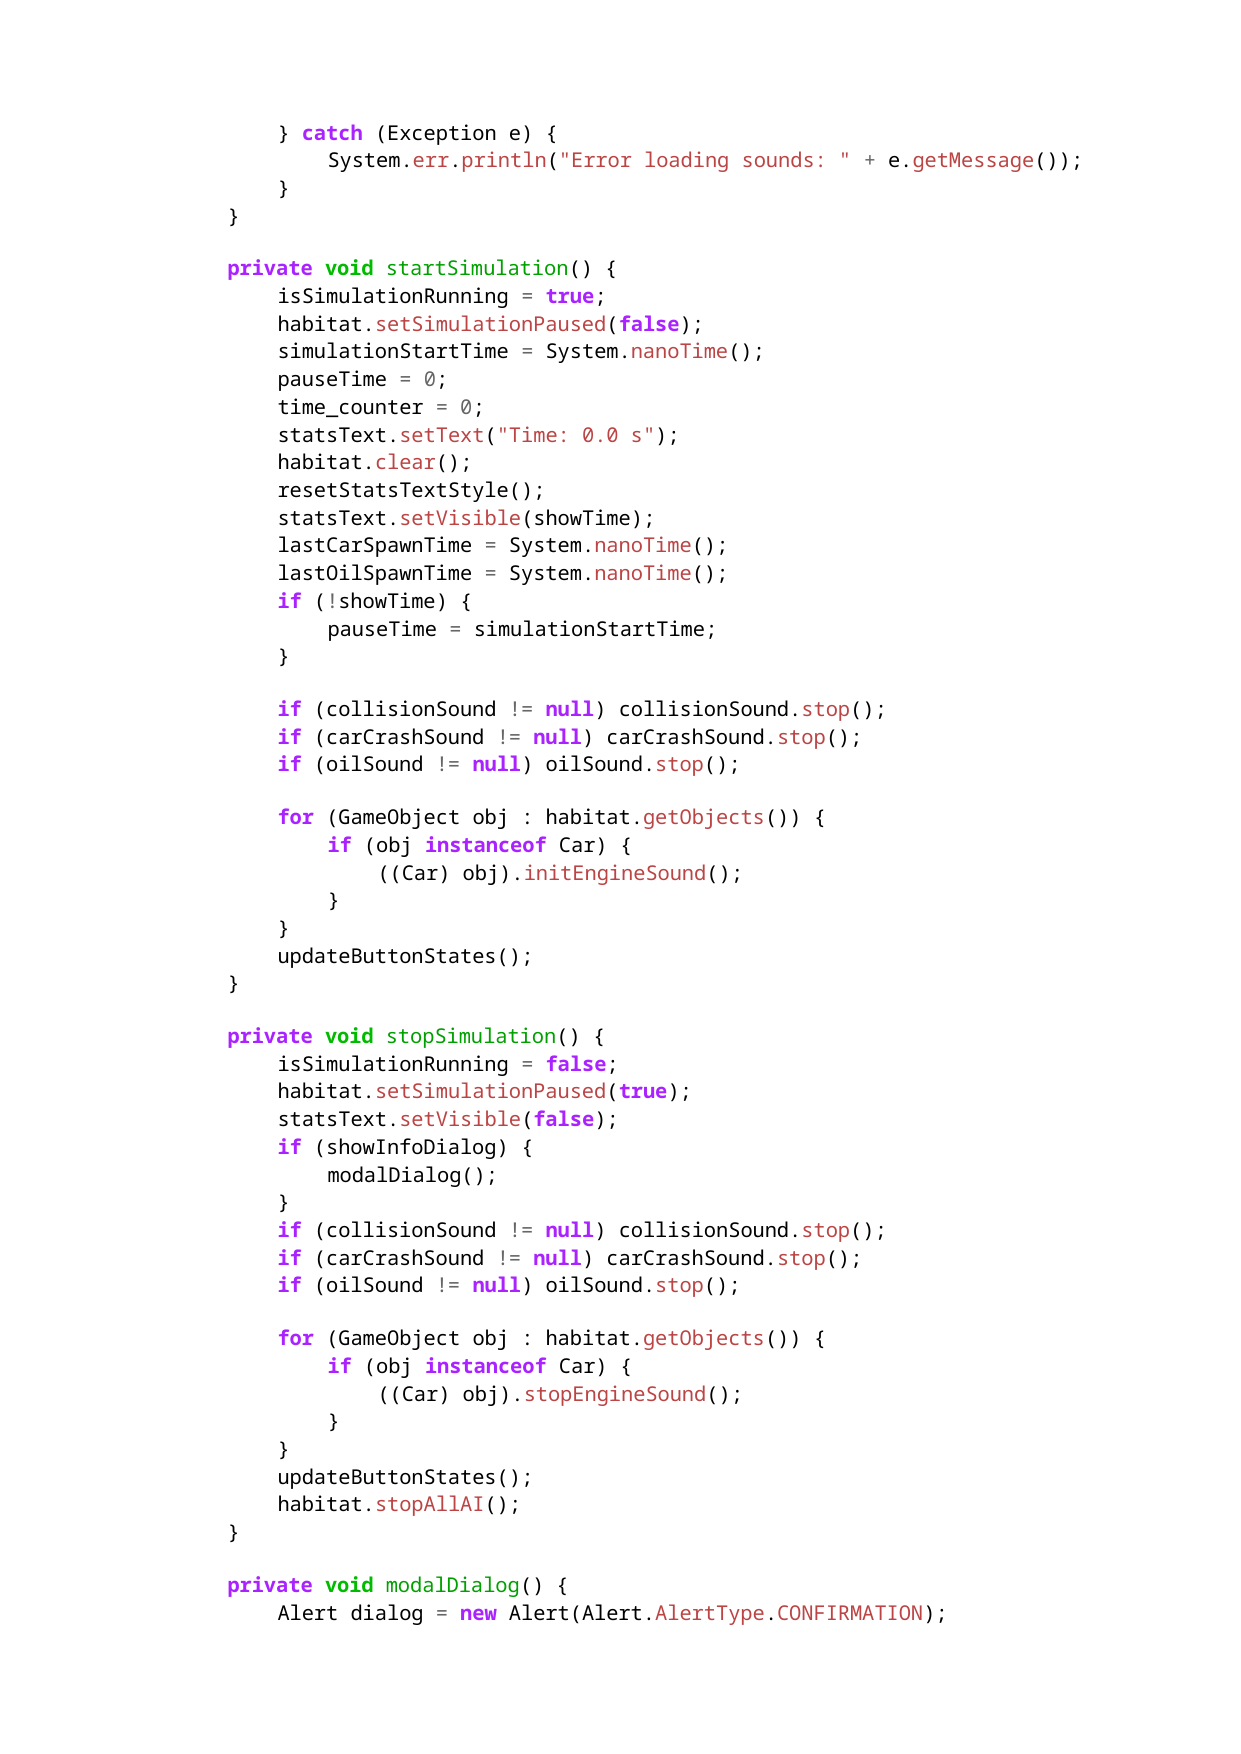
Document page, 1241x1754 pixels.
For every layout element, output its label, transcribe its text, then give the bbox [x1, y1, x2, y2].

text if (obj instanceof Car) { [177, 1351, 1152, 1379]
text } catch (Exception e) { [177, 118, 1152, 146]
text } [177, 1434, 1152, 1462]
text habitat.setSimulationPaused(false); [177, 309, 1152, 337]
text } [177, 913, 1152, 941]
text ((Car) obj).stopEngineSound(); [177, 1379, 1152, 1407]
text habitat.clear(); [177, 448, 1152, 476]
text ((Car) obj).initEngineSound(); [177, 858, 1152, 886]
text private void startSimulation() { [177, 254, 1152, 282]
text if (oilSound != null) oilSound.stop(); [177, 1271, 1152, 1299]
text updateButtonStates(); [177, 1462, 1152, 1490]
text isSimulationRunning = true; [177, 282, 1152, 309]
text if (carCrashSound != null) carCrashSound.stop(); [177, 1243, 1152, 1271]
text if (collisionSound != null) collisionSound.stop(); [177, 1216, 1152, 1243]
text lastOilSpawnTime = System.nanoTime(); [177, 559, 1152, 586]
text habitat.stopAllAI(); [177, 1490, 1152, 1518]
text time_counter = 0; [177, 392, 1152, 420]
text System.err.println("Error loading sounds: " + e.getMessage()); [177, 146, 1152, 173]
text if (obj instanceof Car) { [177, 830, 1152, 858]
text lastCarSpawnTime = System.nanoTime(); [177, 531, 1152, 559]
text pauseTime = 0; [177, 365, 1152, 392]
text private void stopSimulation() { [177, 1022, 1152, 1049]
text isSimulationRunning = false; [177, 1049, 1152, 1077]
text for (GameObject obj : habitat.getObjects()) { [177, 1324, 1152, 1351]
text habitat.setSimulationPaused(true); [177, 1077, 1152, 1105]
text } [177, 1407, 1152, 1434]
text if (carCrashSound != null) carCrashSound.stop(); [177, 722, 1152, 750]
text } [177, 201, 1152, 229]
text } [177, 642, 1152, 669]
text } [177, 886, 1152, 913]
text updateButtonStates(); [177, 941, 1152, 969]
text simulationStartTime = System.nanoTime(); [177, 337, 1152, 365]
text pauseTime = simulationStartTime; [177, 614, 1152, 642]
text private void modalDialog() { [177, 1570, 1152, 1598]
text resetStatsTextStyle(); [177, 476, 1152, 503]
text statsText.setVisible(false); [177, 1105, 1152, 1132]
text } [177, 969, 1152, 997]
text for (GameObject obj : habitat.getObjects()) { [177, 803, 1152, 830]
text if (collisionSound != null) collisionSound.stop(); [177, 694, 1152, 722]
text if (oilSound != null) oilSound.stop(); [177, 750, 1152, 778]
text statsText.setVisible(showTime); [177, 503, 1152, 531]
text statsText.setText("Time: 0.0 s"); [177, 420, 1152, 448]
text } [177, 1518, 1152, 1545]
text } [177, 173, 1152, 201]
text if (showInfoDialog) { [177, 1132, 1152, 1160]
text Alert dialog = new Alert(Alert.AlertType.CONFIRMATION); [177, 1598, 1152, 1626]
text if (!showTime) { [177, 586, 1152, 614]
text } [177, 1188, 1152, 1216]
text modalDialog(); [177, 1160, 1152, 1188]
